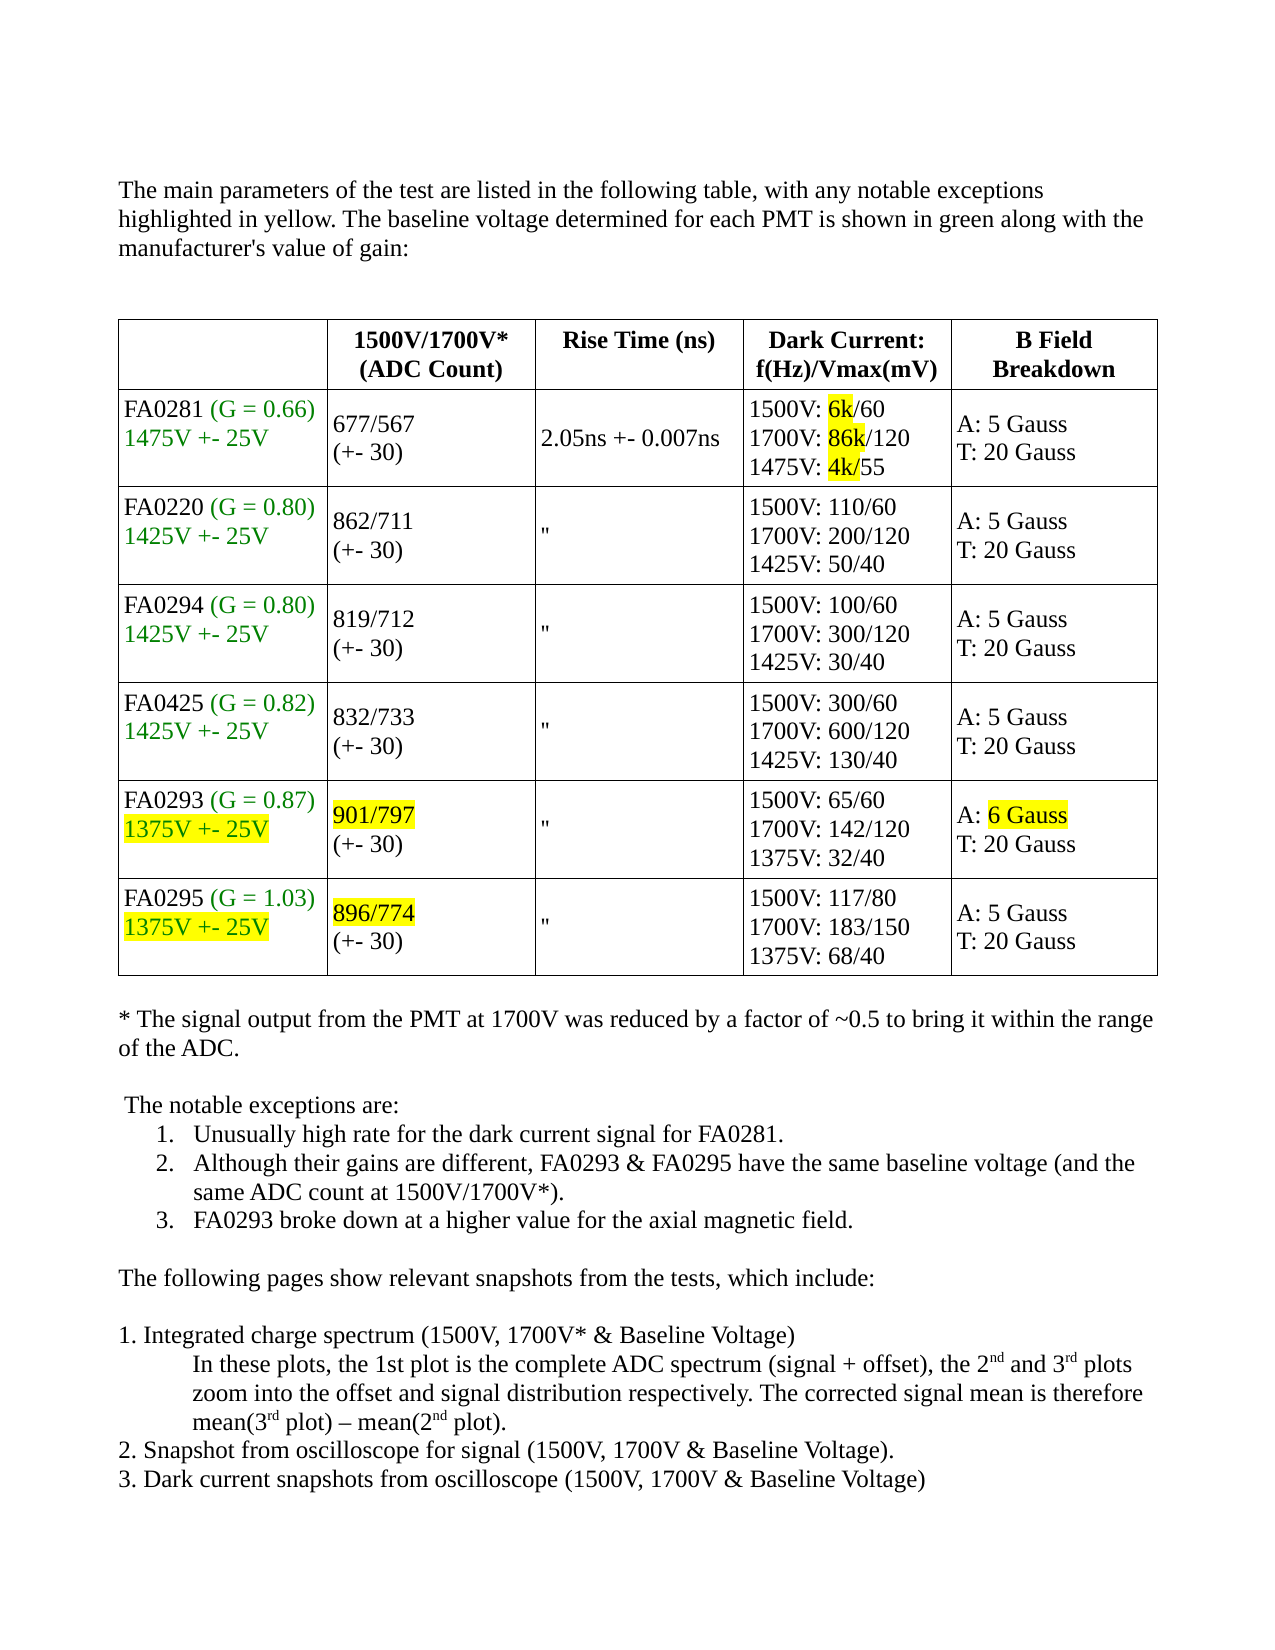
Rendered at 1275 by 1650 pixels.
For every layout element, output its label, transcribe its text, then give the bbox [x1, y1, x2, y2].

table_cell 901/797 (+- 30) [328, 781, 535, 877]
text The following pages show relevant snapshots from the tests, which include: [118, 1263, 1157, 1292]
list Although their gains are different, FA0293 & FA0295 have the same baseline voltage (and the same ADC count at 1500V/1700V*). [156, 1148, 1157, 1205]
table_cell 677/567 (+- 30) [328, 390, 535, 486]
text The main parameters of the test are listed in the following table, with any notable exceptions highlighted in yellow. The baseline voltage determined for each PMT is shown in green along with the manufacturer's value of gain: [118, 176, 1157, 262]
table_cell A: 5 Gauss T: 20 Gauss [952, 683, 1157, 780]
table_header Rise Time (ns) [536, 320, 743, 388]
table_cell FA0281 (G = 0.66) 1475V +- 25V [119, 390, 327, 486]
table_header Dark Current: f(Hz)/Vmax(mV) [744, 320, 951, 388]
table_cell 1500V: 300/60 1700V: 600/120 1425V: 130/40 [744, 683, 951, 780]
table_cell FA0425 (G = 0.82) 1425V +- 25V [119, 683, 327, 780]
list Unusually high rate for the dark current signal for FA0281. [156, 1119, 1157, 1148]
text In these plots, the 1st plot is the complete ADC spectrum (signal + offset), the 2nd and 3rd plots zoom into the offset and signal distribution respectively. The corrected signal mean is therefore mean(3rd plot) – mean(2nd plot). [118, 1349, 1157, 1435]
table_cell '' [536, 683, 743, 780]
table_cell 1500V: 110/60 1700V: 200/120 1425V: 50/40 [744, 487, 951, 584]
table_cell 2.05ns +- 0.007ns [536, 390, 743, 486]
text The notable exceptions are: [118, 1090, 1157, 1119]
table_cell A: 5 Gauss T: 20 Gauss [952, 390, 1157, 486]
table_cell A: 5 Gauss T: 20 Gauss [952, 879, 1157, 975]
table_cell 862/711 (+- 30) [328, 487, 535, 584]
table_cell 1500V: 100/60 1700V: 300/120 1425V: 30/40 [744, 585, 951, 682]
table_cell A: 5 Gauss T: 20 Gauss [952, 487, 1157, 584]
table_cell 819/712 (+- 30) [328, 585, 535, 682]
table_cell 1500V: 65/60 1700V: 142/120 1375V: 32/40 [744, 781, 951, 877]
list FA0293 broke down at a higher value for the axial magnetic field. [156, 1205, 1157, 1234]
table_cell FA0295 (G = 1.03) 1375V +- 25V [119, 879, 327, 975]
table_cell 1500V: 6k/60 1700V: 86k/120 1475V: 4k/55 [744, 390, 951, 486]
table_header [119, 320, 327, 388]
table_cell '' [536, 585, 743, 682]
text 3. Dark current snapshots from oscilloscope (1500V, 1700V & Baseline Voltage) [118, 1464, 1157, 1493]
text 2. Snapshot from oscilloscope for signal (1500V, 1700V & Baseline Voltage). [118, 1435, 1157, 1464]
table_header B Field Breakdown [952, 320, 1157, 388]
table_cell '' [536, 781, 743, 877]
table_cell A: 6 Gauss T: 20 Gauss [952, 781, 1157, 877]
table_cell 832/733 (+- 30) [328, 683, 535, 780]
table_cell A: 5 Gauss T: 20 Gauss [952, 585, 1157, 682]
table_cell 896/774 (+- 30) [328, 879, 535, 975]
table_header 1500V/1700V* (ADC Count) [328, 320, 535, 388]
table_cell 1500V: 117/80 1700V: 183/150 1375V: 68/40 [744, 879, 951, 975]
text * The signal output from the PMT at 1700V was reduced by a factor of ~0.5 to bring it within the range of the ADC. [118, 1004, 1157, 1062]
table_cell FA0294 (G = 0.80) 1425V +- 25V [119, 585, 327, 682]
text 1. Integrated charge spectrum (1500V, 1700V* & Baseline Voltage) [118, 1320, 1157, 1349]
table_cell '' [536, 879, 743, 975]
table_cell FA0220 (G = 0.80) 1425V +- 25V [119, 487, 327, 584]
table_cell FA0293 (G = 0.87) 1375V +- 25V [119, 781, 327, 877]
table_cell '' [536, 487, 743, 584]
